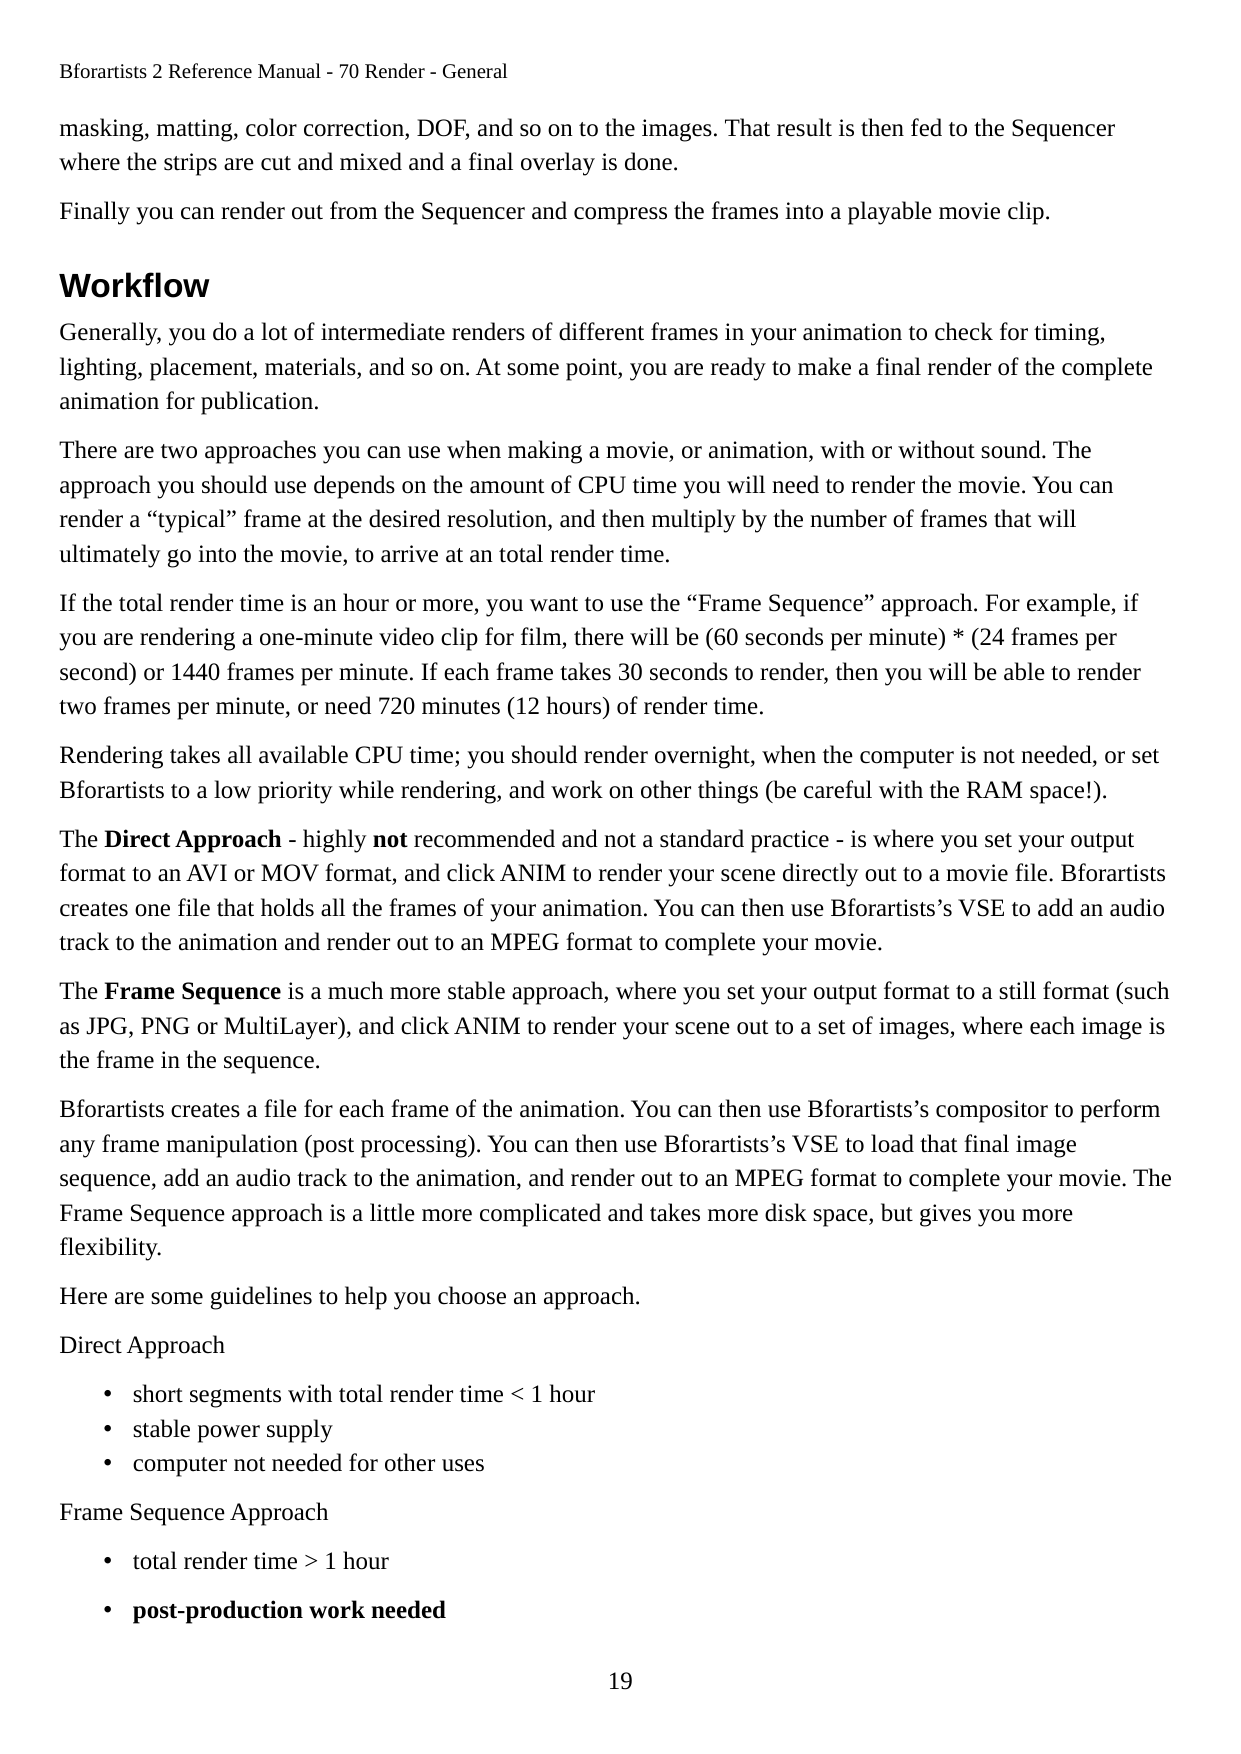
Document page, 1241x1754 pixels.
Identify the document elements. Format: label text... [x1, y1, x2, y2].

subtitle post-production work needed [103, 1596, 1181, 1624]
subtitle Workflow [59, 266, 1181, 305]
text Generally, you do a lot of intermediate renders of different frames in your animation to check for timing, lighting, placement, materials, and so on. At some point, you are ready to make a final render of the complete animation for publication. [59, 317, 1181, 415]
text Here are some guidelines to help you choose an approach. [59, 1281, 1181, 1310]
text Rendering takes all available CPU time; you should render overnight, when the computer is not needed, or set Bforartists to a low priority while rendering, and work on other things (be careful with the RAM space!). [59, 740, 1181, 803]
list stable power supply [103, 1414, 1181, 1443]
text The Frame Sequence is a much more stable approach, where you set your output format to a still format (such as JPG, PNG or MultiLayer), and click ANIM to render your scene out to a set of images, where each image is the frame in the sequence. [59, 976, 1181, 1074]
list total render time > 1 hour [103, 1546, 1181, 1575]
text masking, matting, color correction, DOF, and so on to the images. That result is then fed to the Sequencer where the strips are cut and mixed and a final overlay is done. [59, 113, 1181, 176]
list computer not needed for other uses [103, 1448, 1181, 1477]
text Frame Sequence Approach [59, 1497, 1181, 1526]
text Bforartists creates a file for each frame of the animation. You can then use Bforartists’s compositor to perform any frame manipulation (post processing). You can then use Bforartists’s VSE to load that final image sequence, add an audio track to the animation, and render out to an MPEG format to complete your movie. The Frame Sequence approach is a little more complicated and takes more disk space, but gives you more flexibility. [59, 1094, 1181, 1261]
list short segments with total render time < 1 hour [103, 1379, 1181, 1408]
text The Direct Approach - highly not recommended and not a standard practice - is where you set your output format to an AVI or MOV format, and click ANIM to render your scene directly out to a movie file. Bforartists creates one file that holds all the frames of your animation. You can then use Bforartists’s VSE to add an audio track to the animation and render out to an MPEG format to complete your movie. [59, 824, 1181, 956]
text Finally you can render out from the Sequencer and compress the frames into a playable movie clip. [59, 196, 1181, 225]
text If the total render time is an hour or more, you want to use the “Frame Sequence” approach. For example, if you are rendering a one-minute video clip for film, there will be (60 seconds per minute) * (24 frames per second) or 1440 frames per minute. If each frame takes 30 seconds to render, then you will be able to render two frames per minute, or need 720 minutes (12 hours) of render time. [59, 588, 1181, 720]
text There are two approaches you can use when making a movie, or animation, with or without sound. The approach you should use depends on the amount of CPU time you will need to render the movie. You can render a “typical” frame at the desired resolution, and then multiply by the number of frames that will ultimately go into the movie, to arrive at an total render time. [59, 435, 1181, 567]
text Direct Approach [59, 1330, 1181, 1359]
